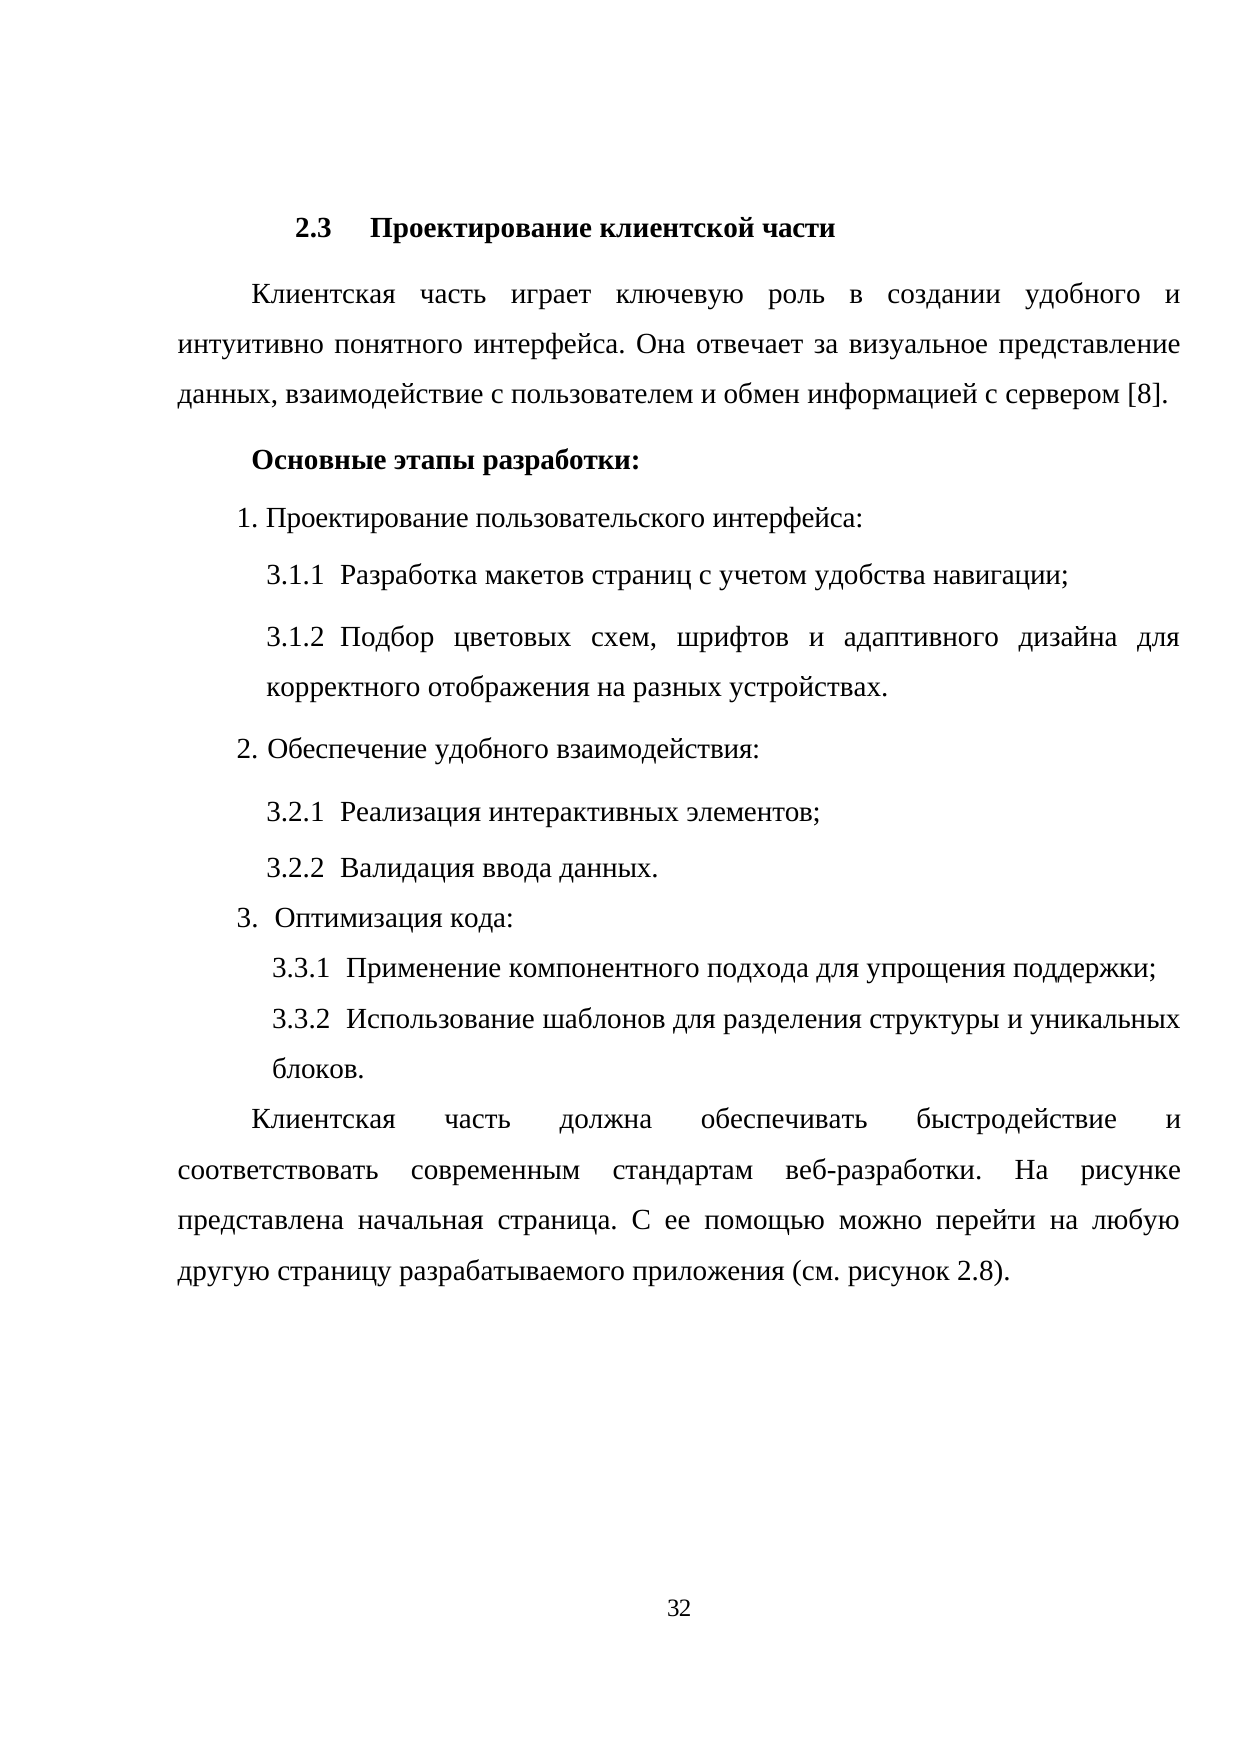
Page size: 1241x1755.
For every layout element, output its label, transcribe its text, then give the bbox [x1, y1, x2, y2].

list Оптимизация кода: [236, 900, 1241, 934]
list Применение компонентного подхода для упрощения поддержки; [272, 951, 1241, 984]
list Использование шаблонов для разделения структуры и уникальных блоков. [272, 1001, 1181, 1085]
subtitle Проектирование клиентской части [295, 210, 1241, 243]
text Клиентская часть должна обеспечивать быстродействие и соответствовать современным стандартам веб-разработки. На рисунке представлена начальная страница. С ее помощью можно перейти на любую другую страницу разрабатываемого приложения (см. рисунок 2.8). [177, 1102, 1181, 1286]
text Основные этапы разработки: [251, 442, 1241, 476]
list Валидация ввода данных. [266, 850, 1241, 883]
list Разработка макетов страниц с учетом удобства навигации; [266, 557, 1241, 590]
list Проектирование пользовательского интерфейса: [236, 501, 1241, 534]
list Обеспечение удобного взаимодействия: [236, 732, 1241, 765]
text Клиентская часть играет ключевую роль в создании удобного и интуитивно понятного интерфейса. Она отвечает за визуальное представление данных, взаимодействие с пользователем и обмен информацией с сервером [8]. [177, 276, 1181, 410]
list Подбор цветовых схем, шрифтов и адаптивного дизайна для корректного отображения на разных устройствах. [266, 619, 1181, 703]
list Реализация интерактивных элементов; [266, 794, 1241, 827]
